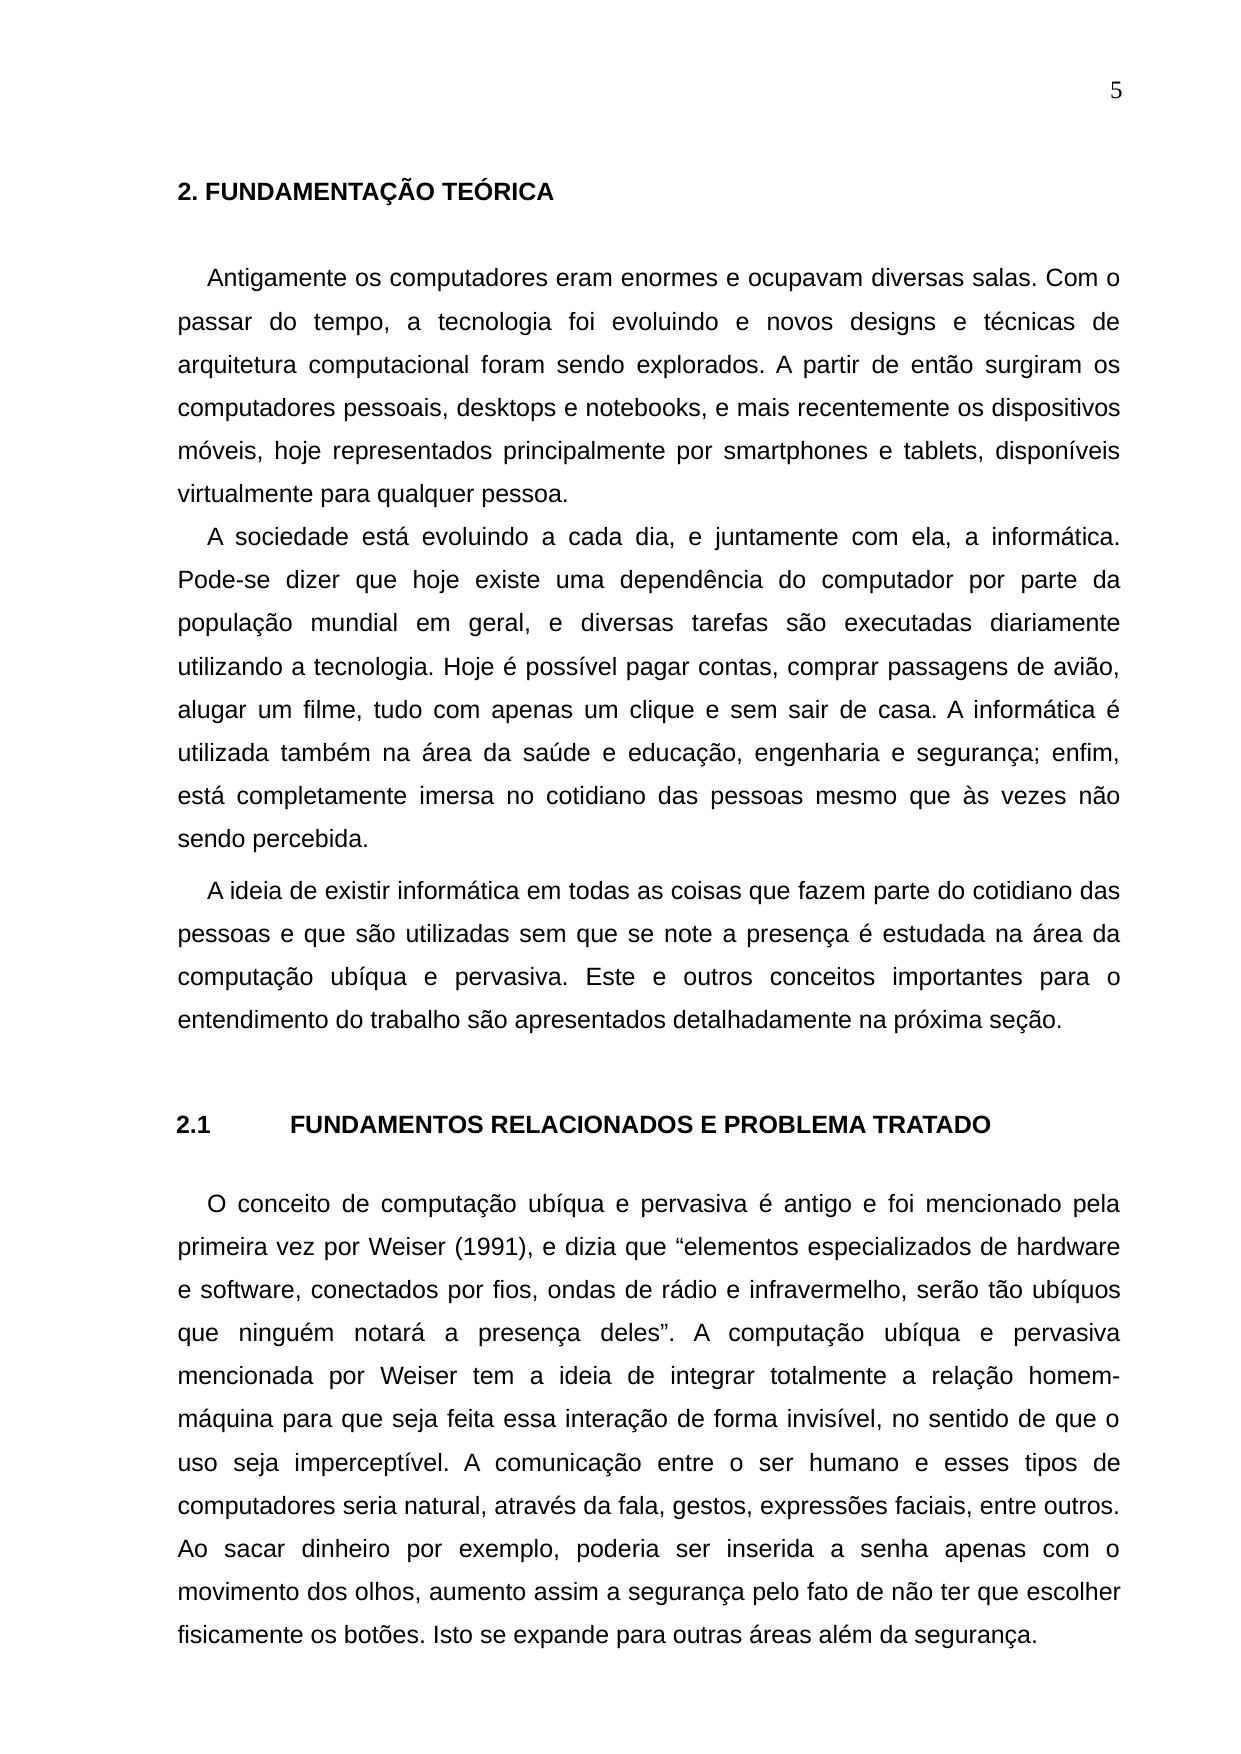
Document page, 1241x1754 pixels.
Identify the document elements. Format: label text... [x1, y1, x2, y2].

text O conceito de computação ubíqua e pervasiva é antigo e foi mencionado pela primeira vez por Weiser (1991), e dizia que “elementos especializados de hardware e software, conectados por fios, ondas de rádio e infravermelho, serão tão ubíquos que ninguém notará a presença deles”. A computação ubíqua e pervasiva mencionada por Weiser tem a ideia de integrar totalmente a relação homem-máquina para que seja feita essa interação de forma invisível, no sentido de que o uso seja imperceptível. A comunicação entre o ser humano e esses tipos de computadores seria natural, através da fala, gestos, expressões faciais, entre outros. Ao sacar dinheiro por exemplo, poderia ser inserida a senha apenas com o movimento dos olhos, aumento assim a segurança pelo fato de não ter que escolher fisicamente os botões. Isto se expande para outras áreas além da segurança. [177, 1189, 1122, 1649]
text A sociedade está evoluindo a cada dia, e juntamente com ela, a informática. Pode-se dizer que hoje existe uma dependência do computador por parte da população mundial em geral, e diversas tarefas são executadas diariamente utilizando a tecnologia. Hoje é possível pagar contas, comprar passagens de avião, alugar um filme, tudo com apenas um clique e sem sair de casa. A informática é utilizada também na área da saúde e educação, engenharia e segurança; enfim, está completamente imersa no cotidiano das pessoas mesmo que às vezes não sendo percebida. [177, 522, 1122, 853]
text Antigamente os computadores eram enormes e ocupavam diversas salas. Com o passar do tempo, a tecnologia foi evoluindo e novos designs e técnicas de arquitetura computacional foram sendo explorados. A partir de então surgiram os computadores pessoais, desktops e notebooks, e mais recentemente os dispositivos móveis, hoje representados principalmente por smartphones e tablets, disponíveis virtualmente para qualquer pessoa. [177, 263, 1122, 508]
list FUNDAMENTOS RELACIONADOS E PROBLEMA TRATADO [176, 1110, 1122, 1138]
text 2. FUNDAMENTAÇÃO TEÓRICA [177, 177, 1122, 206]
text A ideia de existir informática em todas as coisas que fazem parte do cotidiano das pessoas e que são utilizadas sem que se note a presença é estudada na área da computação ubíqua e pervasiva. Este e outros conceitos importantes para o entendimento do trabalho são apresentados detalhadamente na próxima seção. [177, 876, 1122, 1034]
